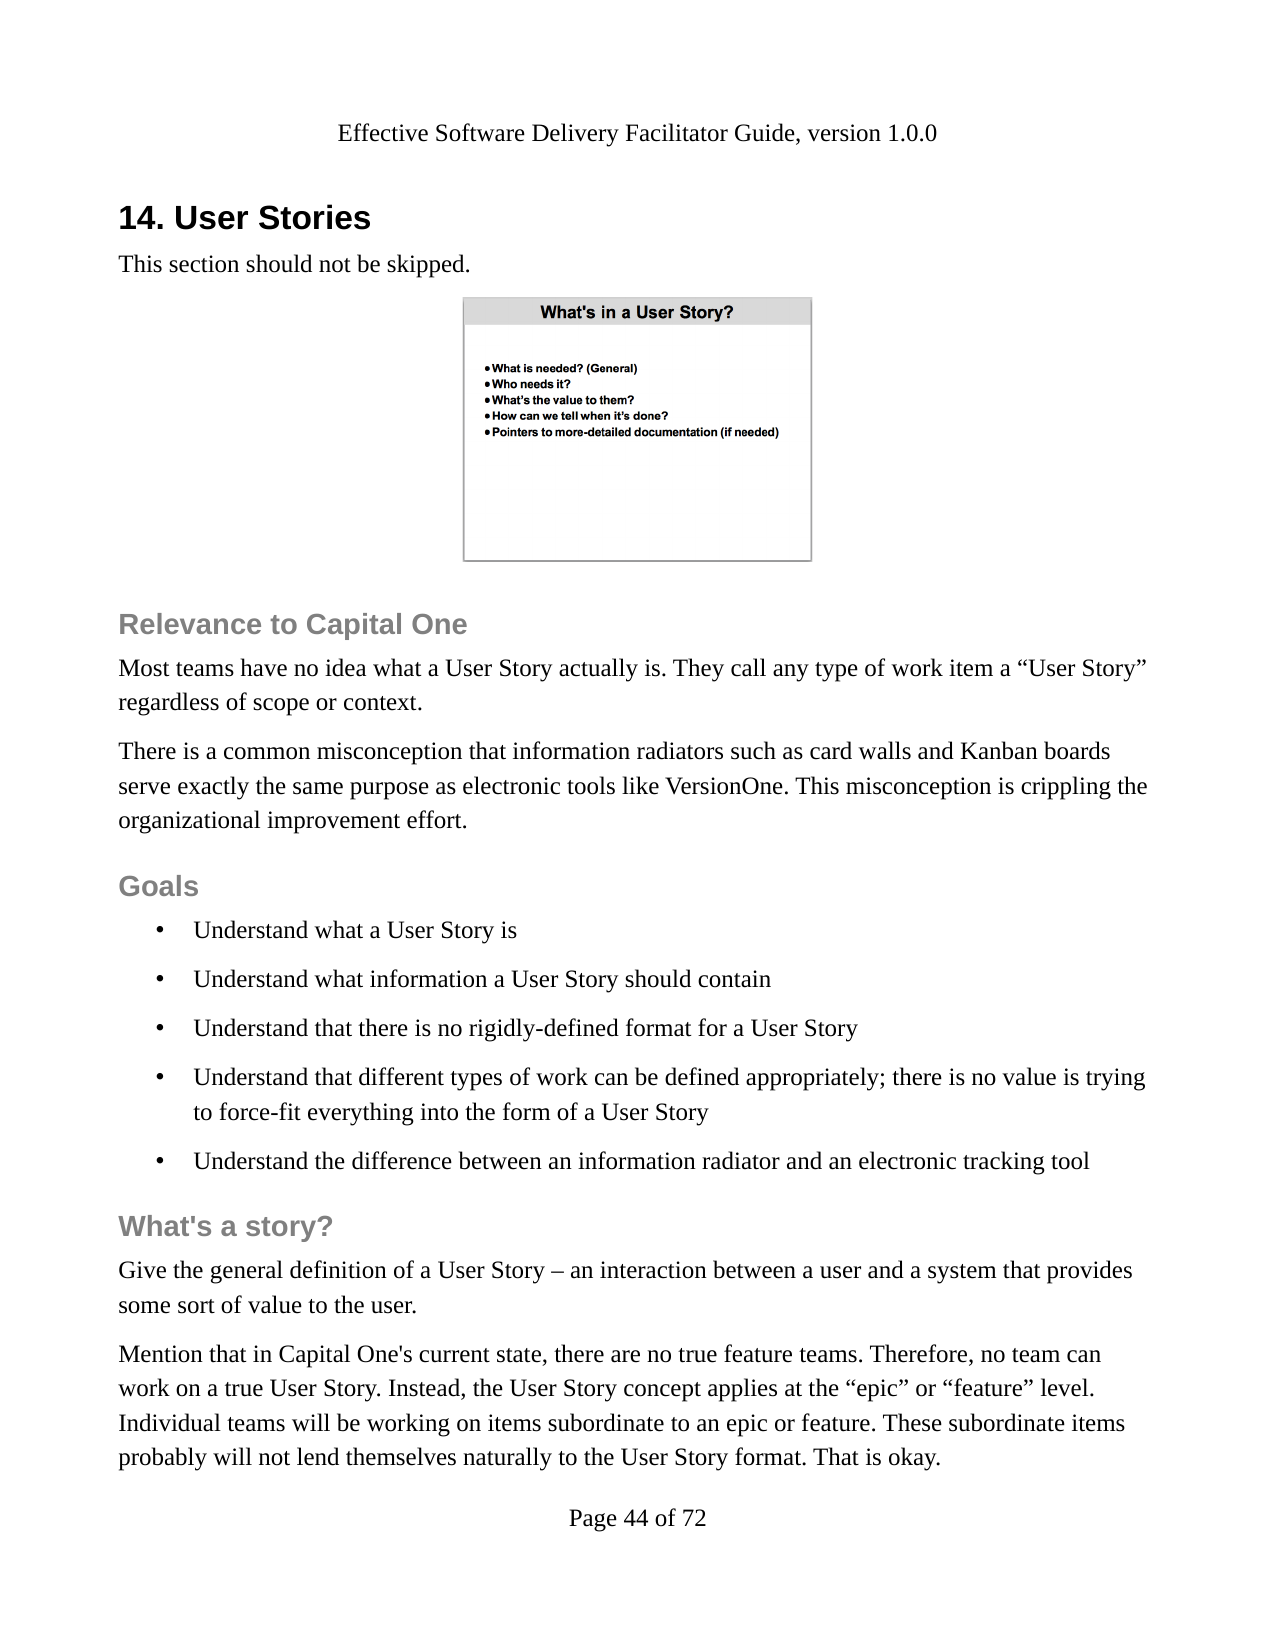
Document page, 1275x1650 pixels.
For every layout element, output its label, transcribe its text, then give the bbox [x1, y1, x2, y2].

text Mention that in Capital One's current state, there are no true feature teams. Therefore, no team can work on a true User Story. Instead, the User Story concept applies at the “epic” or “feature” level. Individual teams will be working on items subordinate to an epic or feature. These subordinate items probably will not lend themselves naturally to the User Story format. That is okay. [118, 1339, 1157, 1471]
subtitle Relevance to Capital One [118, 607, 1157, 640]
list Understand what information a User Story should contain [156, 964, 1157, 993]
text There is a common misconception that information radiators such as card walls and Kanban boards serve exactly the same purpose as electronic tools like VersionOne. This misconception is crippling the organizational improvement effort. [118, 736, 1157, 834]
subtitle 14. User Stories [118, 198, 1157, 236]
picture [462, 297, 813, 562]
list Understand the difference between an information radiator and an electronic tracking tool [156, 1146, 1157, 1174]
text This section should not be skipped. [118, 249, 1157, 278]
list Understand that there is no rigidly-defined format for a User Story [156, 1013, 1157, 1042]
list Understand what a User Story is [156, 915, 1157, 944]
list Understand that different types of work can be defined appropriately; there is no value is trying to force-fit everything into the form of a User Story [156, 1062, 1157, 1126]
subtitle Goals [118, 869, 1157, 903]
text Most teams have no idea what a User Story actually is. They call any type of work item a “User Story” regardless of scope or context. [118, 653, 1157, 716]
text Give the general definition of a User Story – an interaction between a user and a system that provides some sort of value to the user. [118, 1256, 1157, 1319]
subtitle What's a story? [118, 1209, 1157, 1243]
